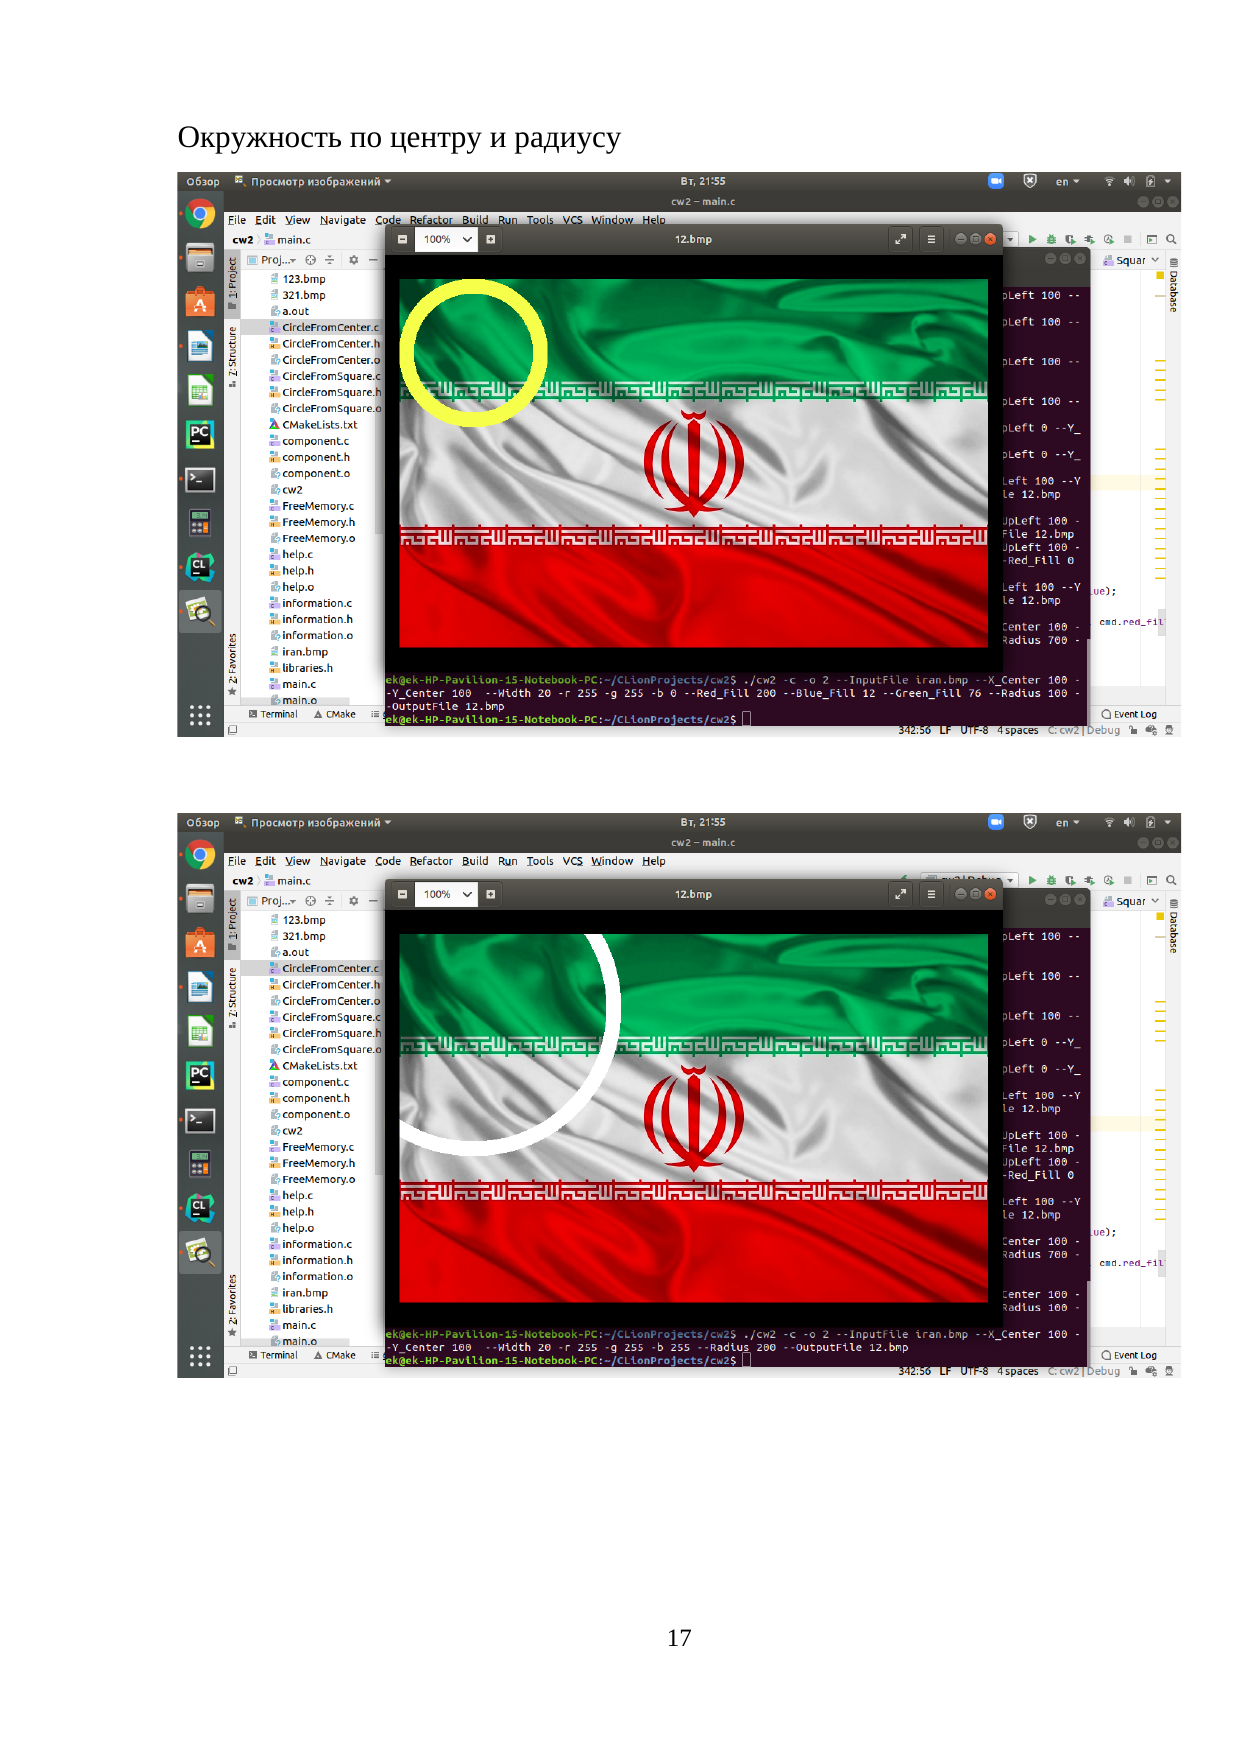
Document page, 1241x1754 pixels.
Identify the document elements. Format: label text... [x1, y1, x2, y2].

picture [177, 813, 1182, 1378]
picture [177, 172, 1182, 737]
text Окружность по центру и радиусу [177, 118, 1181, 154]
